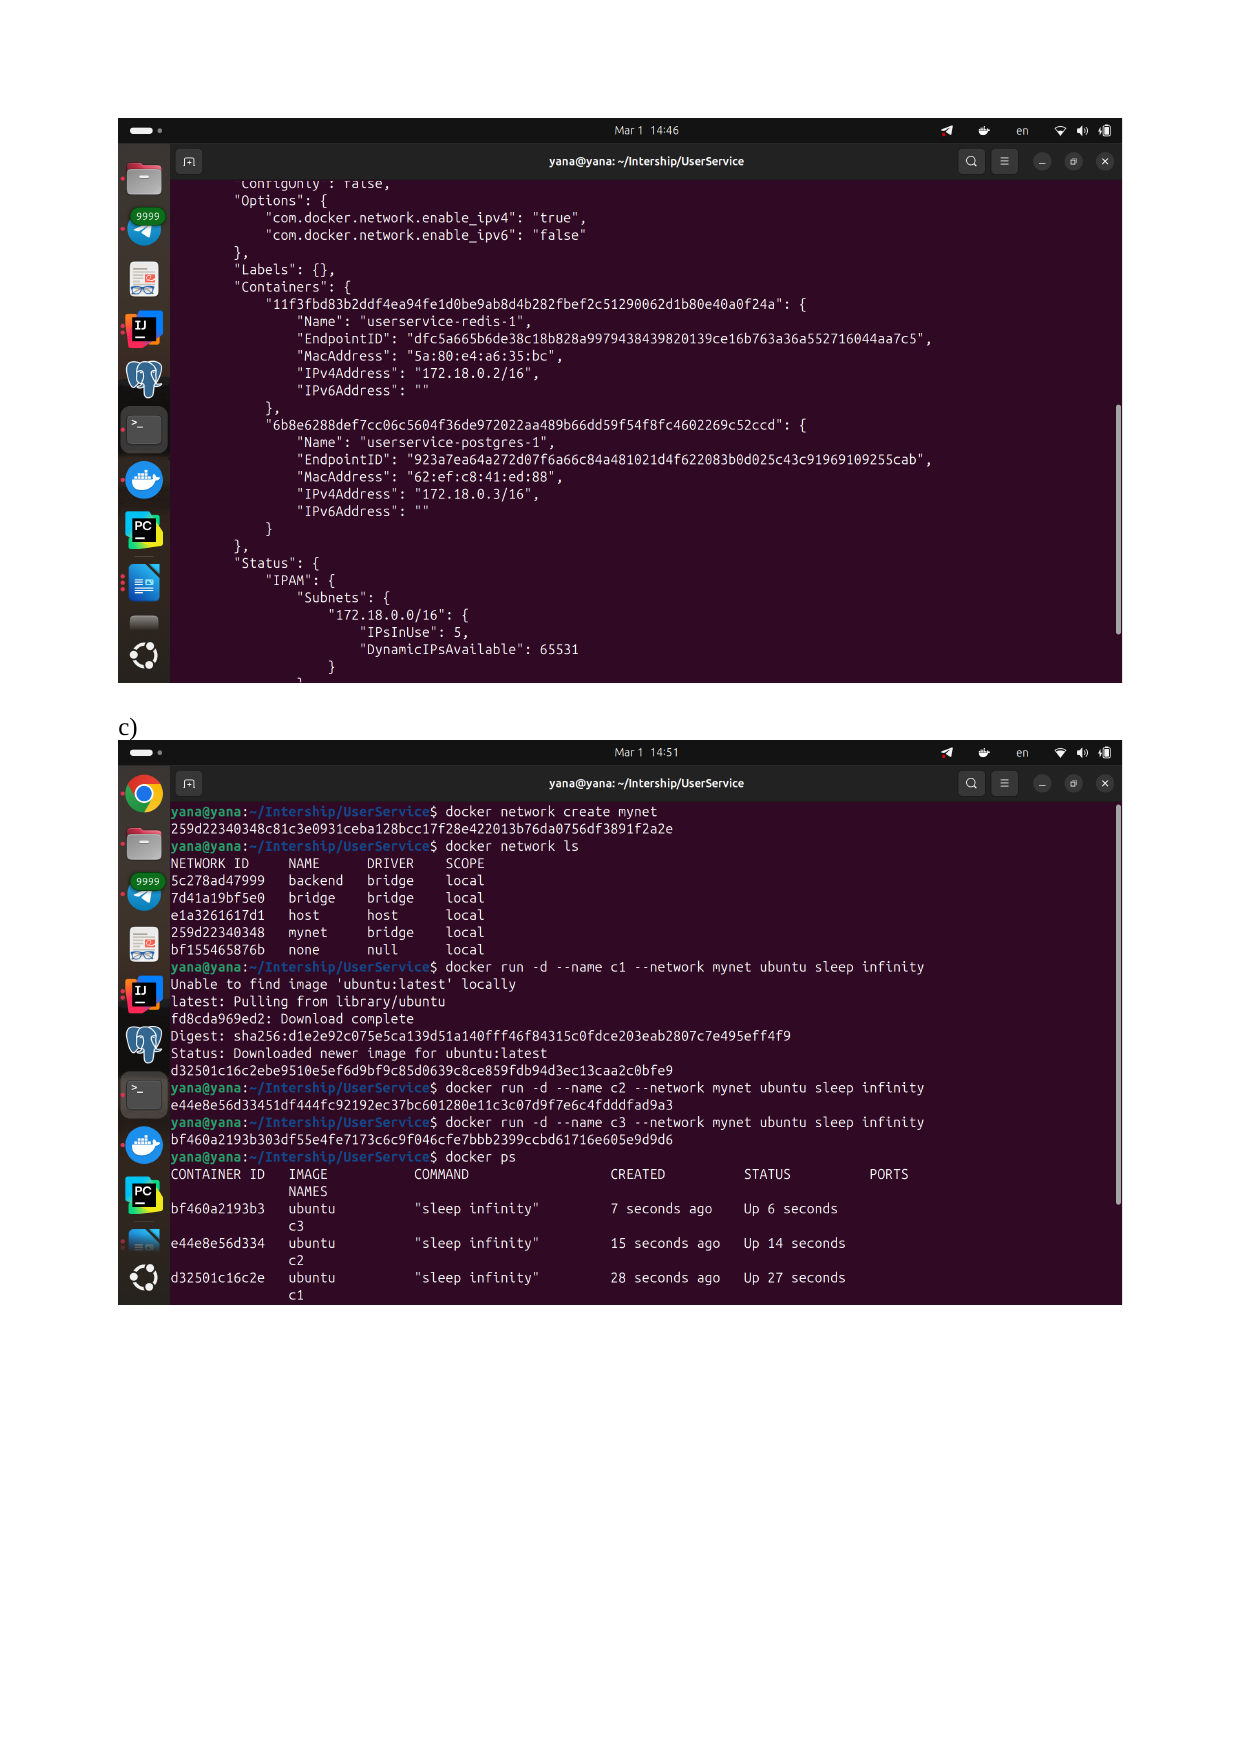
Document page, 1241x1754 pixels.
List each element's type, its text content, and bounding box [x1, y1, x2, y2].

picture [118, 740, 1123, 1305]
picture [118, 118, 1123, 683]
text c) [118, 712, 1122, 740]
